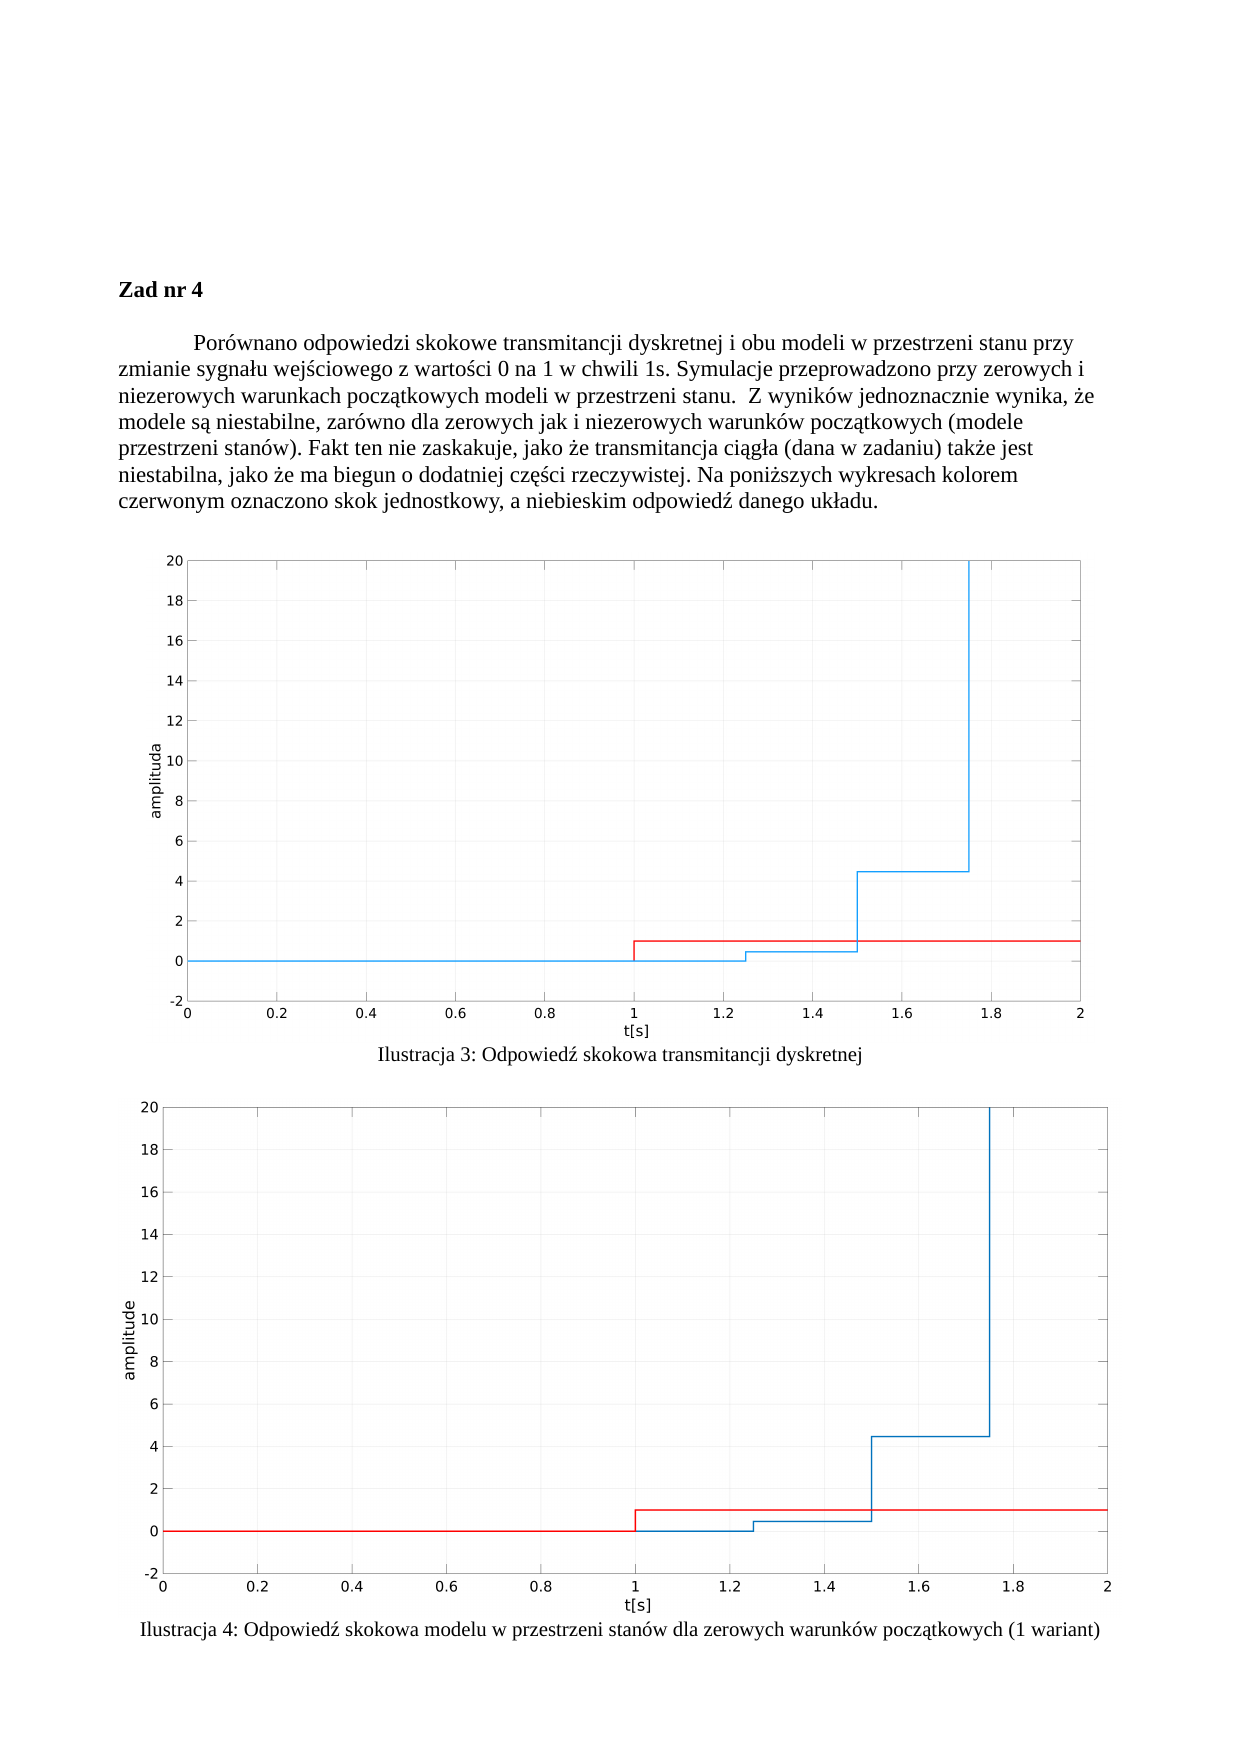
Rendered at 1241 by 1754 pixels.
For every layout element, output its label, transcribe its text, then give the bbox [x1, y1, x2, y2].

picture [118, 1098, 1123, 1618]
text Zad nr 4 [118, 276, 1122, 303]
picture [145, 552, 1095, 1043]
text Ilustracja 3: Odpowiedź skokowa transmitancji dyskretnej [146, 1043, 1094, 1066]
text Ilustracja 4: Odpowiedź skokowa modelu w przestrzeni stanów dla zerowych warunków początkowych (1 wariant) [118, 1618, 1122, 1641]
text Porównano odpowiedzi skokowe transmitancji dyskretnej i obu modeli w przestrzeni stanu przy zmianie sygnału wejściowego z wartości 0 na 1 w chwili 1s. Symulacje przeprowadzono przy zerowych i niezerowych warunkach początkowych modeli w przestrzeni stanu. Z wyników jednoznacznie wynika, że modele są niestabilne, zarówno dla zerowych jak i niezerowych warunków początkowych (modele przestrzeni stanów). Fakt ten nie zaskakuje, jako że transmitancja ciągła (dana w zadaniu) także jest niestabilna, jako że ma biegun o dodatniej części rzeczywistej. Na poniższych wykresach kolorem czerwonym oznaczono skok jednostkowy, a niebieskim odpowiedź danego układu. [118, 329, 1122, 513]
